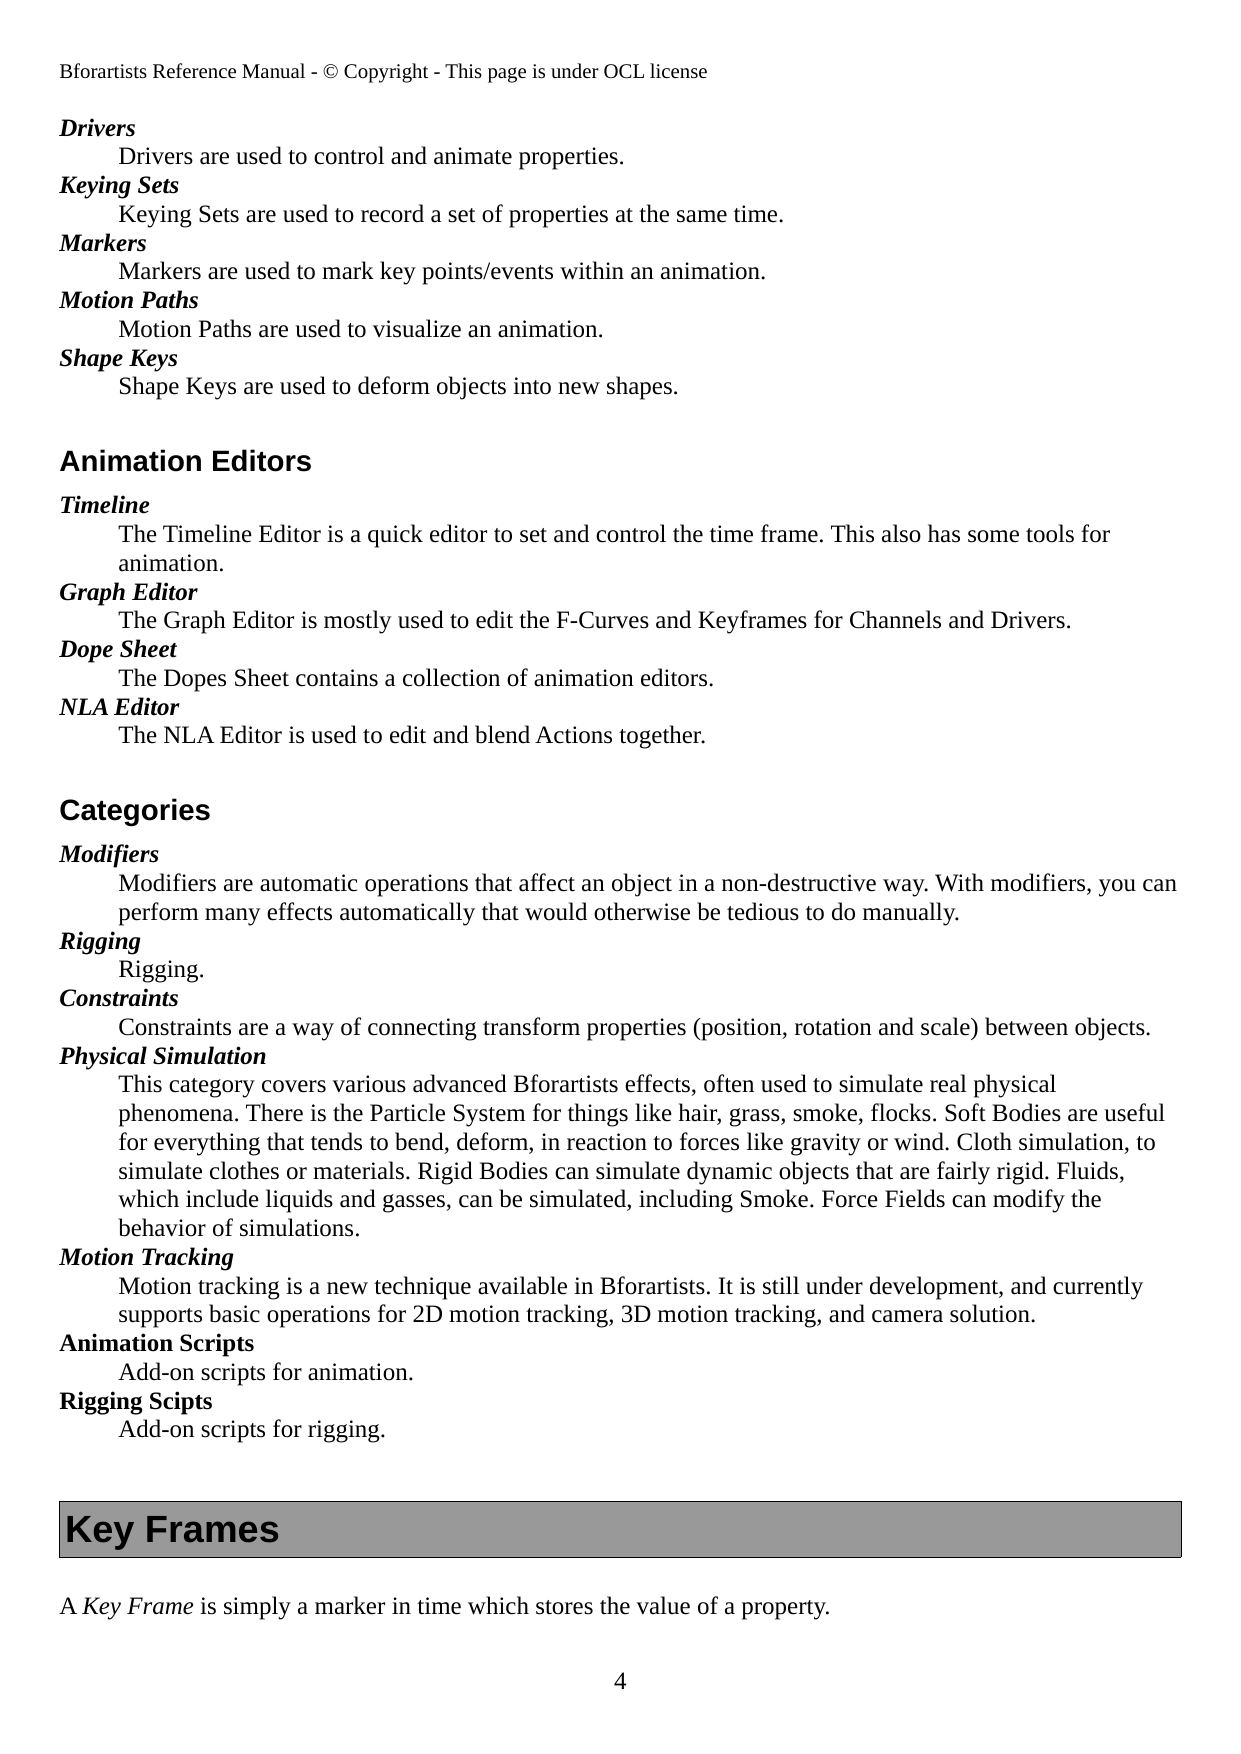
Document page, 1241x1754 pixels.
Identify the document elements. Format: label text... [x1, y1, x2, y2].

subtitle Physical Simulation [59, 1041, 1181, 1069]
subtitle Animation Editors [59, 444, 1181, 478]
subtitle Shape Keys [59, 343, 1181, 371]
list The Dopes Sheet contains a collection of animation editors. [118, 663, 1181, 692]
subtitle Timeline [59, 490, 1181, 519]
subtitle Graph Editor [59, 577, 1181, 605]
list Shape Keys are used to deform objects into new shapes. [118, 371, 1181, 400]
subtitle Drivers [59, 113, 1181, 141]
list The NLA Editor is used to edit and blend Actions together. [118, 720, 1181, 749]
subtitle Constraints [59, 983, 1181, 1012]
list Add-on scripts for animation. [118, 1357, 1181, 1386]
subtitle NLA Editor [59, 692, 1181, 720]
text A Key Frame is simply a marker in time which stores the value of a property. [59, 1591, 1181, 1620]
list Motion Paths are used to visualize an animation. [118, 314, 1181, 343]
subtitle Rigging [59, 926, 1181, 954]
list The Graph Editor is mostly used to edit the F-Curves and Keyframes for Channels and Drivers. [118, 605, 1181, 634]
list Keying Sets are used to record a set of properties at the same time. [118, 199, 1181, 228]
subtitle Modifiers [59, 839, 1181, 868]
table_header Key Frames [60, 1502, 1181, 1557]
list The Timeline Editor is a quick editor to set and control the time frame. This also has some tools for animation. [118, 519, 1181, 577]
subtitle Keying Sets [59, 170, 1181, 199]
subtitle Markers [59, 228, 1181, 256]
list This category covers various advanced Bforartists effects, often used to simulate real physical phenomena. There is the Particle System for things like hair, grass, smoke, flocks. Soft Bodies are useful for everything that tends to bend, deform, in reaction to forces like gravity or wind. Cloth simulation, to simulate clothes or materials. Rigid Bodies can simulate dynamic objects that are fairly rigid. Fluids, which include liquids and gasses, can be simulated, including Smoke. Force Fields can modify the behavior of simulations. [118, 1069, 1181, 1242]
list Motion tracking is a new technique available in Bforartists. It is still under development, and currently supports basic operations for 2D motion tracking, 3D motion tracking, and camera solution. [118, 1271, 1181, 1328]
list Rigging. [118, 954, 1181, 983]
list Constraints are a way of connecting transform properties (position, rotation and scale) between objects. [118, 1012, 1181, 1041]
list Modifiers are automatic operations that affect an object in a non-destructive way. With modifiers, you can perform many effects automatically that would otherwise be tedious to do manually. [118, 868, 1181, 926]
list Add-on scripts for rigging. [118, 1414, 1181, 1443]
subtitle Animation Scripts [59, 1328, 1181, 1357]
subtitle Dope Sheet [59, 634, 1181, 663]
subtitle Motion Paths [59, 285, 1181, 314]
subtitle Rigging Scipts [59, 1386, 1181, 1414]
list Markers are used to mark key points/events within an animation. [118, 256, 1181, 285]
subtitle Categories [59, 793, 1181, 827]
list Drivers are used to control and animate properties. [118, 141, 1181, 170]
subtitle Motion Tracking [59, 1242, 1181, 1271]
